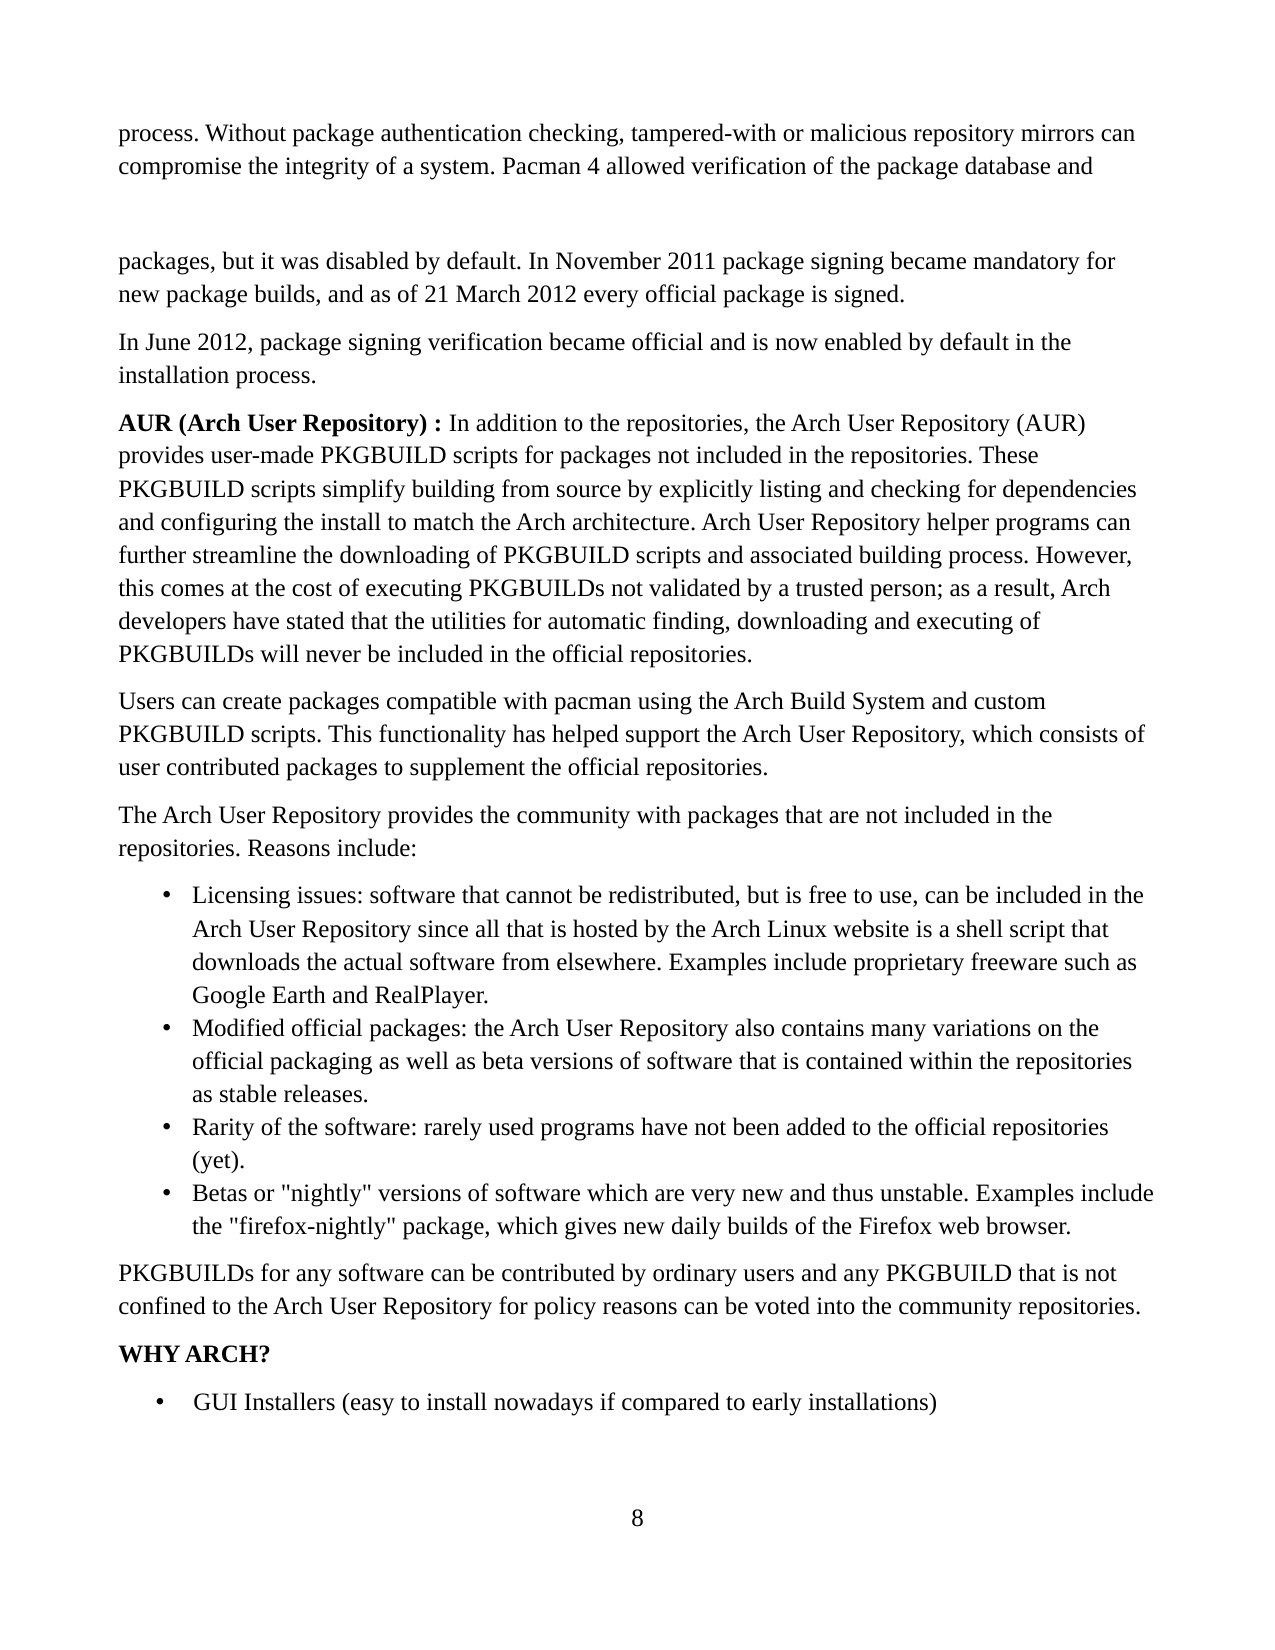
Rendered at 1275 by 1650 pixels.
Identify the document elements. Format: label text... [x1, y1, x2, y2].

text AUR (Arch User Repository) : In addition to the repositories, the Arch User Repository (AUR) provides user-made PKGBUILD scripts for packages not included in the repositories. These PKGBUILD scripts simplify building from source by explicitly listing and checking for dependencies and configuring the install to match the Arch architecture. Arch User Repository helper programs can further streamline the downloading of PKGBUILD scripts and associated building process. However, this comes at the cost of executing PKGBUILDs not validated by a trusted person; as a result, Arch developers have stated that the utilities for automatic finding, downloading and executing of PKGBUILDs will never be included in the official repositories. [118, 408, 1157, 667]
list Betas or "nightly" versions of software which are very new and thus unstable. Examples include the "firefox-nightly" package, which gives new daily builds of the Firefox web browser. [162, 1178, 1157, 1239]
text process. Without package authentication checking, tampered-with or malicious repository mirrors can compromise the integrity of a system. Pacman 4 allowed verification of the package database and [118, 118, 1157, 180]
text The Arch User Repository provides the community with packages that are not included in the repositories. Reasons include: [118, 800, 1157, 862]
text WHY ARCH? [118, 1339, 1157, 1368]
list Rarity of the software: rarely used programs have not been added to the official repositories (yet). [162, 1112, 1157, 1173]
list Licensing issues: software that cannot be redistributed, but is free to use, can be included in the Arch User Repository since all that is hosted by the Arch Linux website is a shell script that downloads the actual software from elsewhere. Examples include proprietary freeware such as Google Earth and RealPlayer. [162, 881, 1157, 1008]
text packages, but it was disabled by default. In November 2011 package signing became mandatory for new package builds, and as of 21 March 2012 every official package is signed. [118, 246, 1157, 308]
text In June 2012, package signing verification became official and is now enabled by default in the installation process. [118, 327, 1157, 389]
text Users can create packages compatible with pacman using the Arch Build System and custom PKGBUILD scripts. This functionality has helped support the Arch User Repository, which consists of user contributed packages to supplement the official repositories. [118, 686, 1157, 781]
list GUI Installers (easy to install nowadays if compared to early installations) [156, 1387, 1157, 1415]
text PKGBUILDs for any software can be contributed by ordinary users and any PKGBUILD that is not confined to the Arch User Repository for policy reasons can be voted into the community repositories. [118, 1258, 1157, 1320]
list Modified official packages: the Arch User Repository also contains many variations on the official packaging as well as beta versions of software that is contained within the repositories as stable releases. [162, 1013, 1157, 1107]
